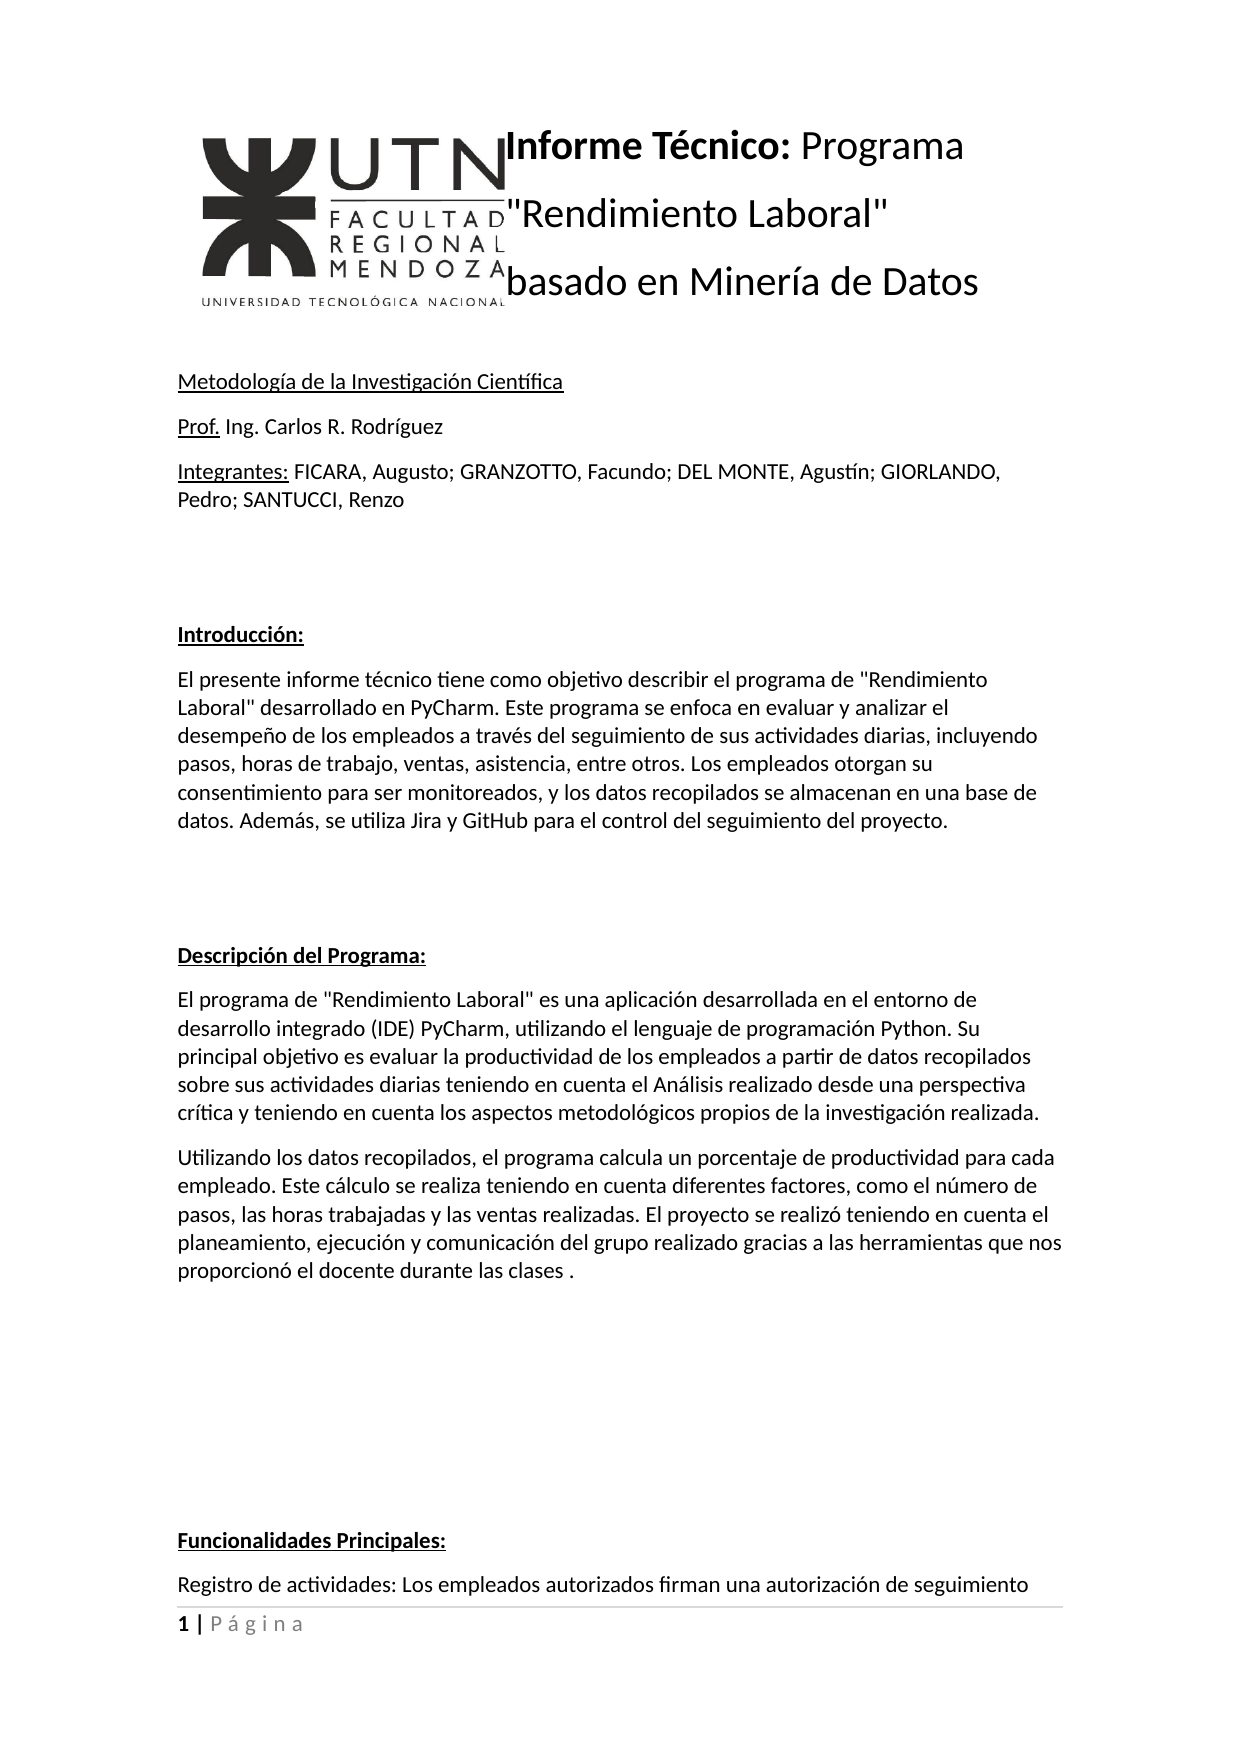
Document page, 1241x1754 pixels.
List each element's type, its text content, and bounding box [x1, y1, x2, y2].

text Registro de actividades: Los empleados autorizados firman una autorización de seguimiento [177, 1571, 1063, 1599]
text Prof. Ing. Carlos R. Rodríguez [177, 412, 1063, 440]
text basado en Minería de Datos [313, 254, 1063, 305]
text Utilizando los datos recopilados, el programa calcula un porcentaje de productividad para cada empleado. Este cálculo se realiza teniendo en cuenta diferentes factores, como el número de pasos, las horas trabajadas y las ventas realizadas. El proyecto se realizó teniendo en cuenta el planeamiento, ejecución y comunicación del grupo realizado gracias a las herramientas que nos proporcionó el docente durante las clases . [177, 1143, 1063, 1284]
text El presente informe técnico tiene como objetivo describir el programa de "Rendimiento Laboral" desarrollado en PyCharm. Este programa se enfoca en evaluar y analizar el desempeño de los empleados a través del seguimiento de sus actividades diarias, incluyendo pasos, horas de trabajo, ventas, asistencia, entre otros. Los empleados otorgan su consentimiento para ser monitoreados, y los datos recopilados se almacenan en una base de datos. Además, se utiliza Jira y GitHub para el control del seguimiento del proyecto. [177, 665, 1063, 834]
text Introducción: [177, 620, 1063, 648]
text Integrantes: FICARA, Augusto; GRANZOTTO, Facundo; DEL MONTE, Agustín; GIORLANDO, Pedro; SANTUCCI, Renzo [177, 457, 1063, 513]
text [177, 254, 373, 305]
text Descripción del Programa: [177, 941, 1063, 969]
text [177, 187, 234, 237]
text El programa de "Rendimiento Laboral" es una aplicación desarrollada en el entorno de desarrollo integrado (IDE) PyCharm, utilizando el lenguaje de programación Python. Su principal objetivo es evaluar la productividad de los empleados a partir de datos recopilados sobre sus actividades diarias teniendo en cuenta el Análisis realizado desde una perspectiva crítica y teniendo en cuenta los aspectos metodológicos propios de la investigación realizada. [177, 986, 1063, 1127]
text "Rendimiento Laboral" [284, 187, 1063, 237]
text Metodología de la Investigación Científica [177, 367, 1063, 395]
text Informe Técnico: Programa [177, 119, 1063, 169]
text Funcionalidades Principales: [177, 1526, 1063, 1554]
